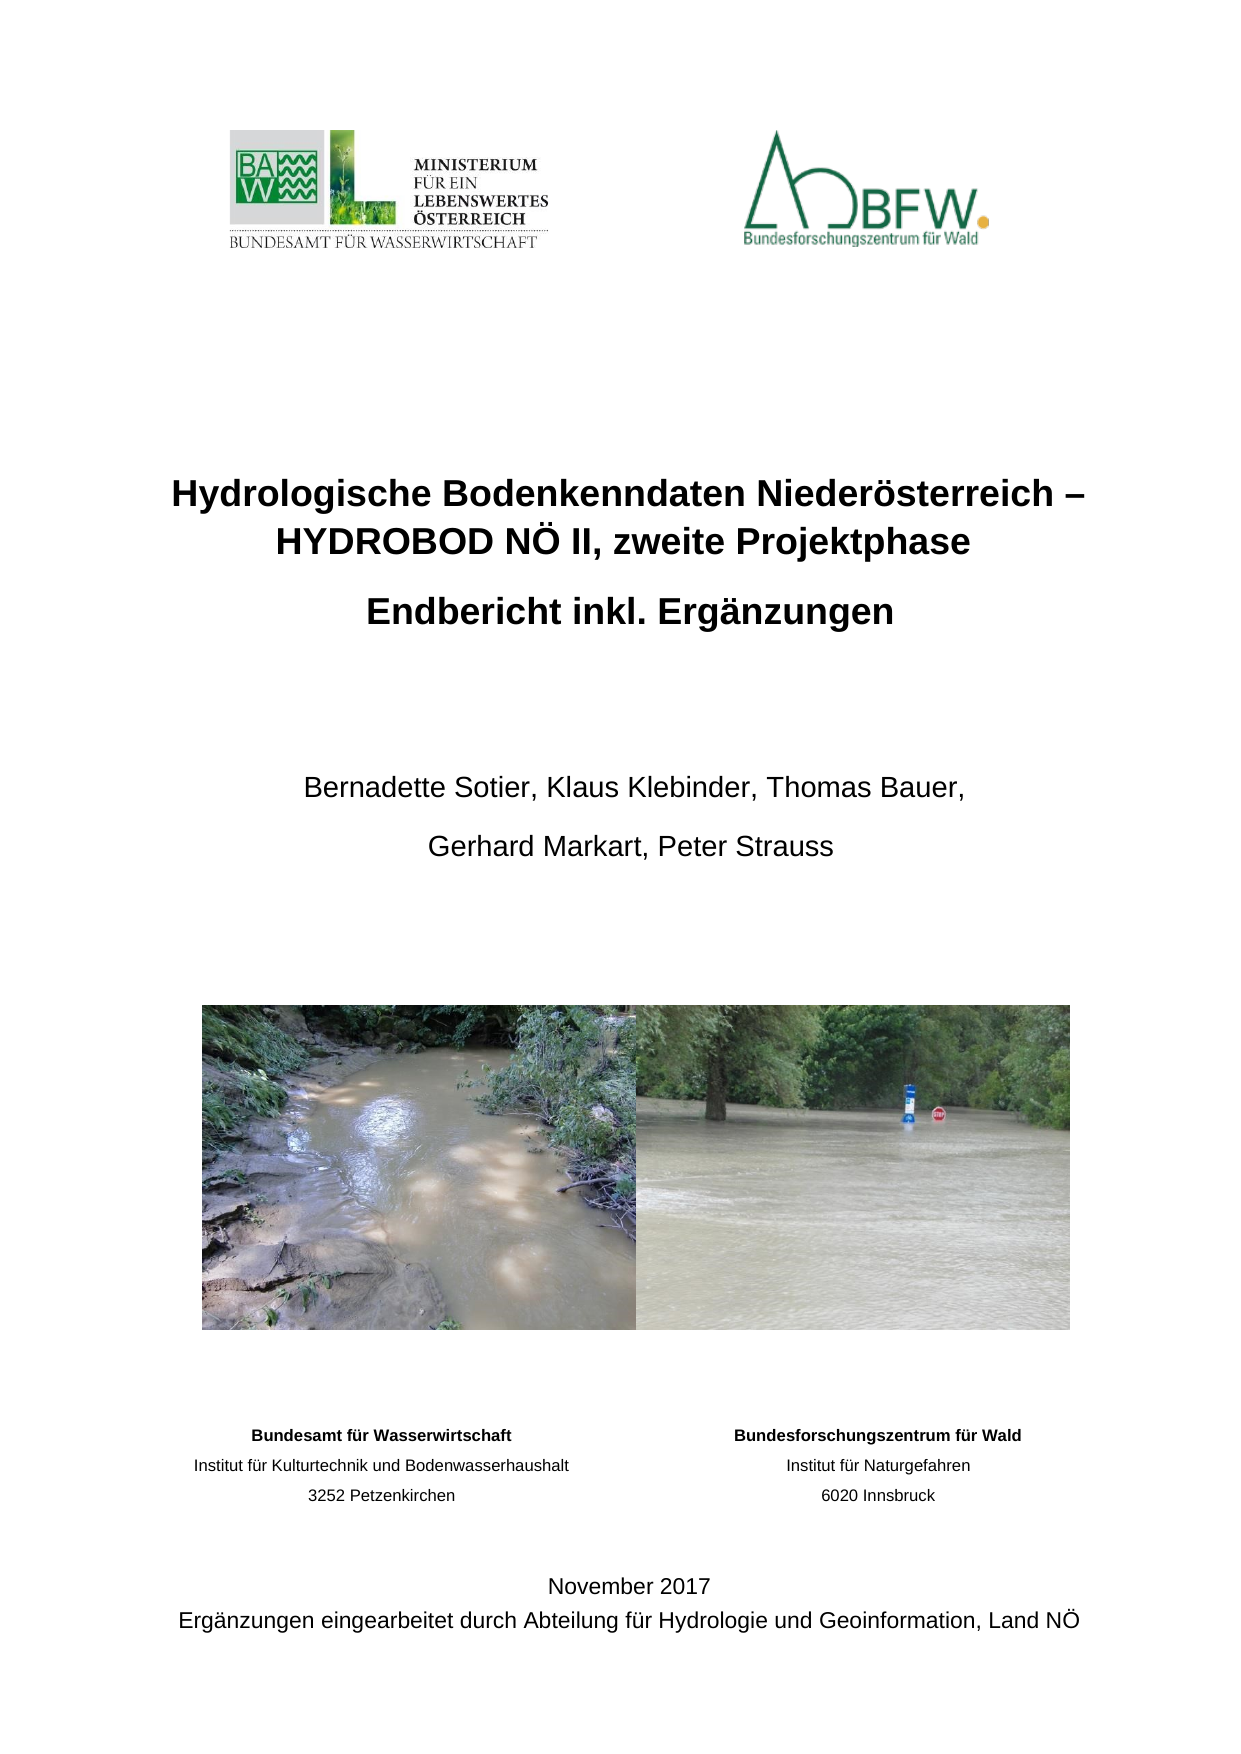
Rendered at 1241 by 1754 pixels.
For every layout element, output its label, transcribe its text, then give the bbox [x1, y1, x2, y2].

text November 2017 [163, 1573, 1108, 1599]
text Institut für Kulturtechnik und Bodenwasserhaushalt Institut für Naturgefahren [148, 1449, 1108, 1477]
text Gerhard Markart, Peter Strauss [162, 829, 1108, 863]
text Hydrologische Bodenkenndaten Niederösterreich – HYDROBOD NÖ II, zweite Projektphase [163, 472, 1094, 563]
text Ergänzungen eingearbeitet durch Abteilung für Hydrologie und Geoinformation, Land NÖ [148, 1607, 1086, 1633]
text Bernadette Sotier, Klaus Klebinder, Thomas Bauer, [303, 770, 1108, 804]
text Bundesamt für Wasserwirtschaft Bundesforschungszentrum für Wald [148, 1419, 1108, 1447]
text 3252 Petzenkirchen 6020 Innsbruck [148, 1479, 1108, 1507]
text Endbericht inkl. Ergänzungen [163, 589, 1108, 633]
